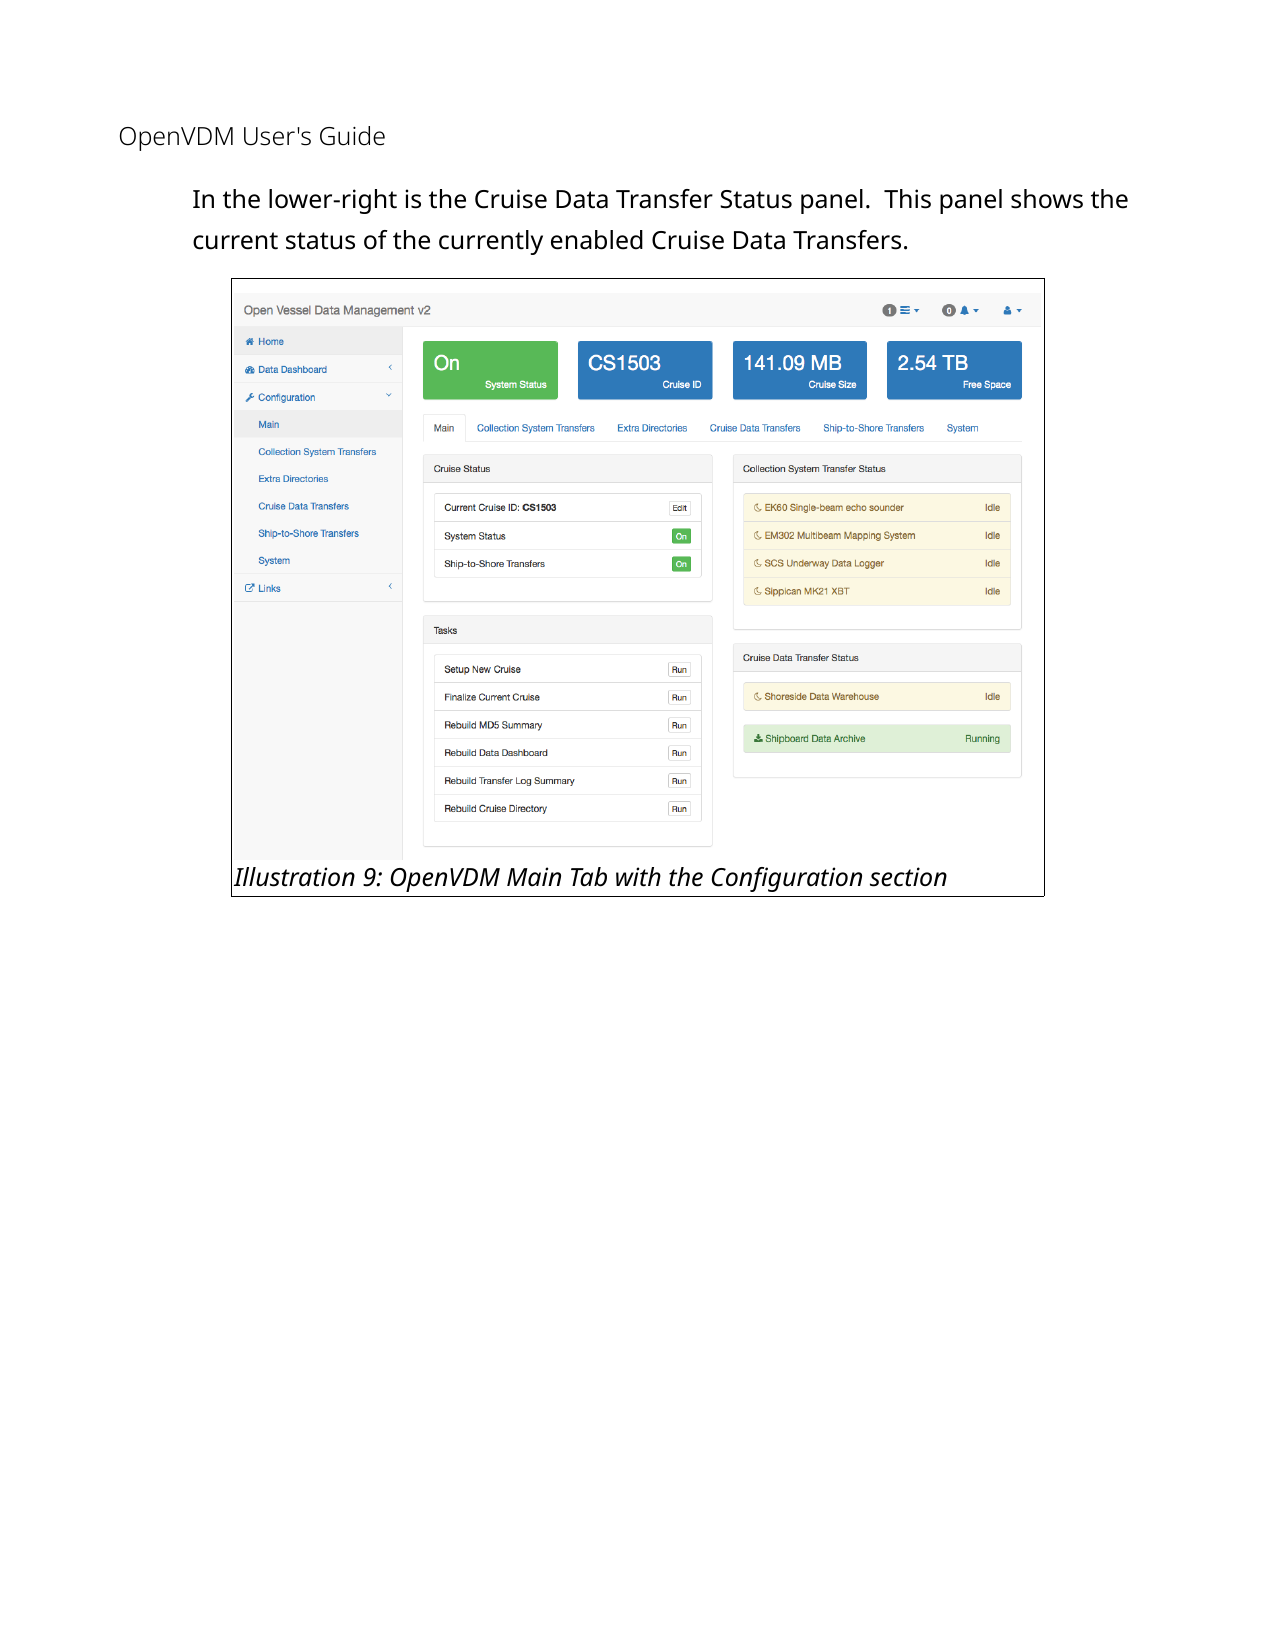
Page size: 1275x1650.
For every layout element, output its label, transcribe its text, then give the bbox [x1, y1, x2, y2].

text In the lower-right is the Cruise Data Transfer Status panel. This panel shows the current status of the currently enabled Cruise Data Transfers. [192, 182, 1157, 257]
text Illustration 9: OpenVDM Main Tab with the Configuration section [234, 860, 1041, 893]
text [232, 279, 1044, 896]
picture [234, 293, 1041, 860]
